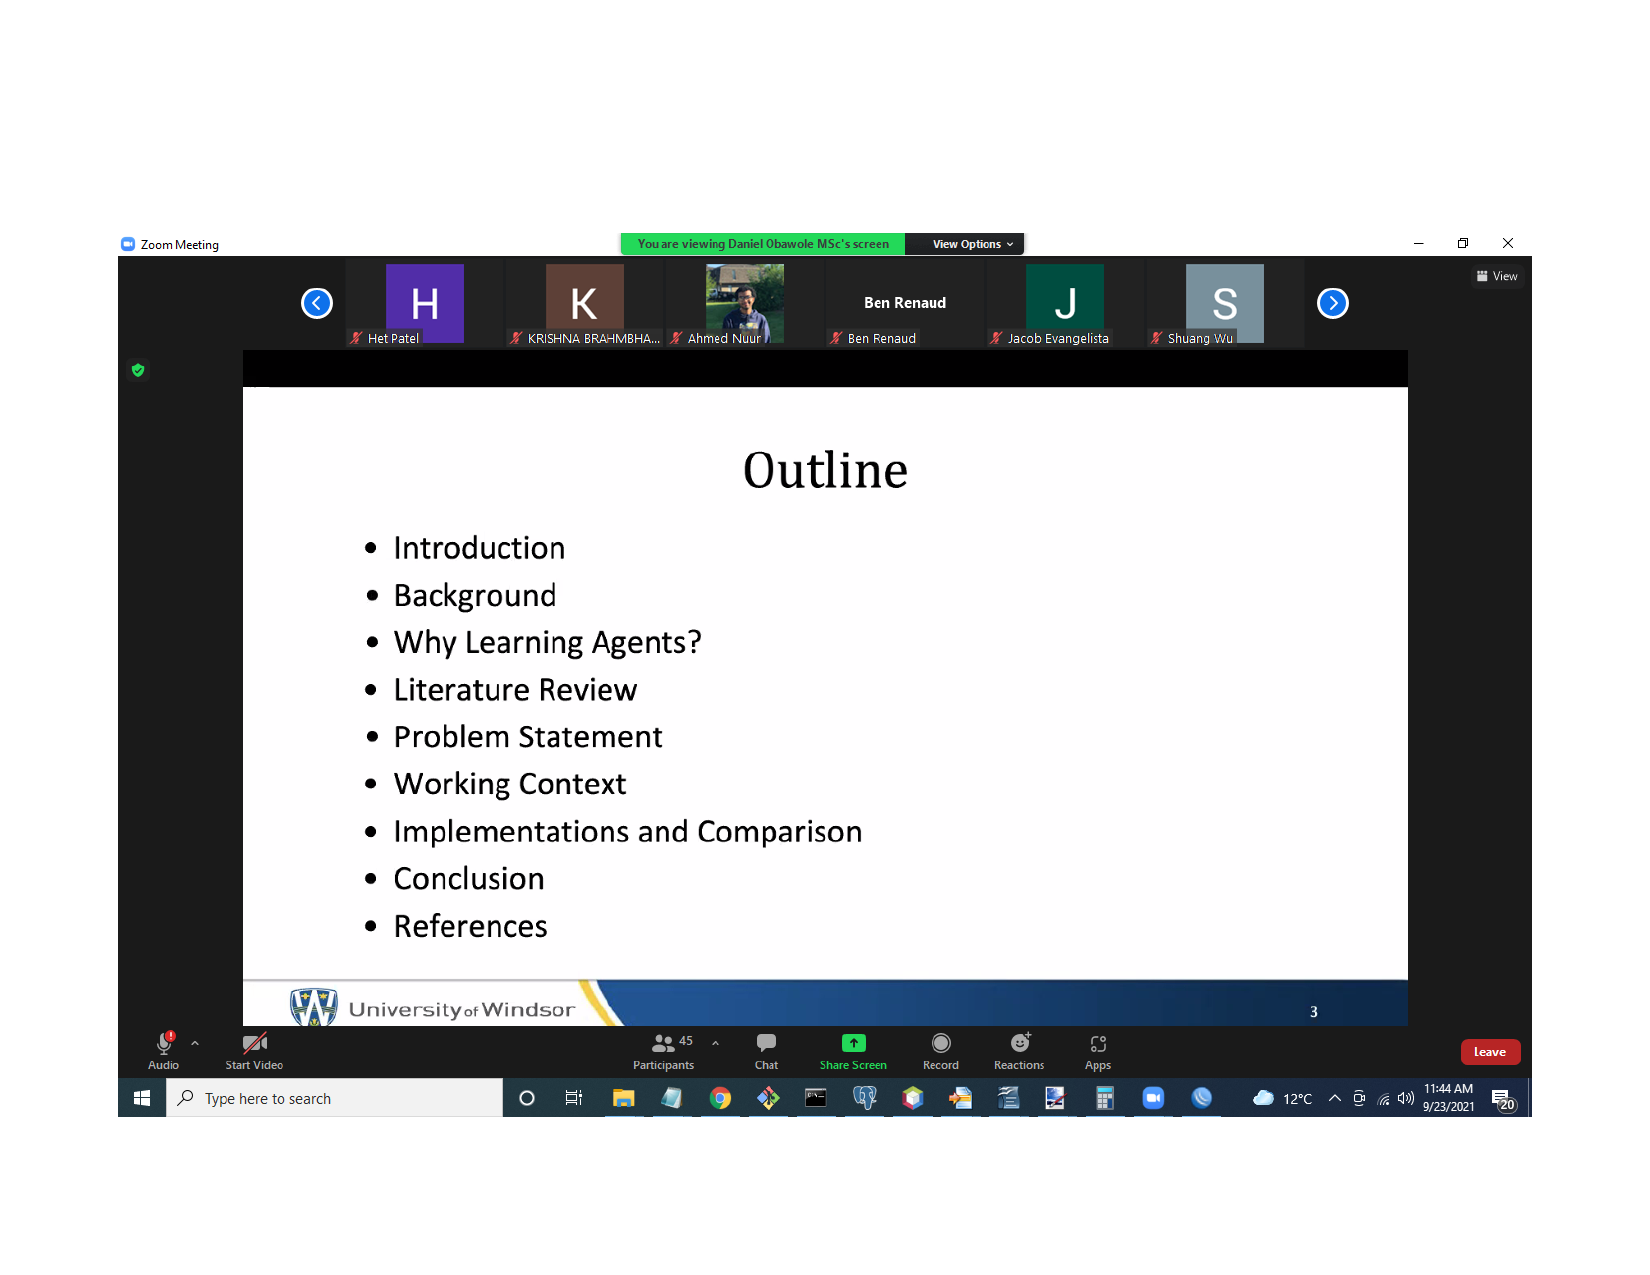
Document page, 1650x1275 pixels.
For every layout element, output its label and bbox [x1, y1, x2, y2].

picture [118, 233, 1532, 1117]
